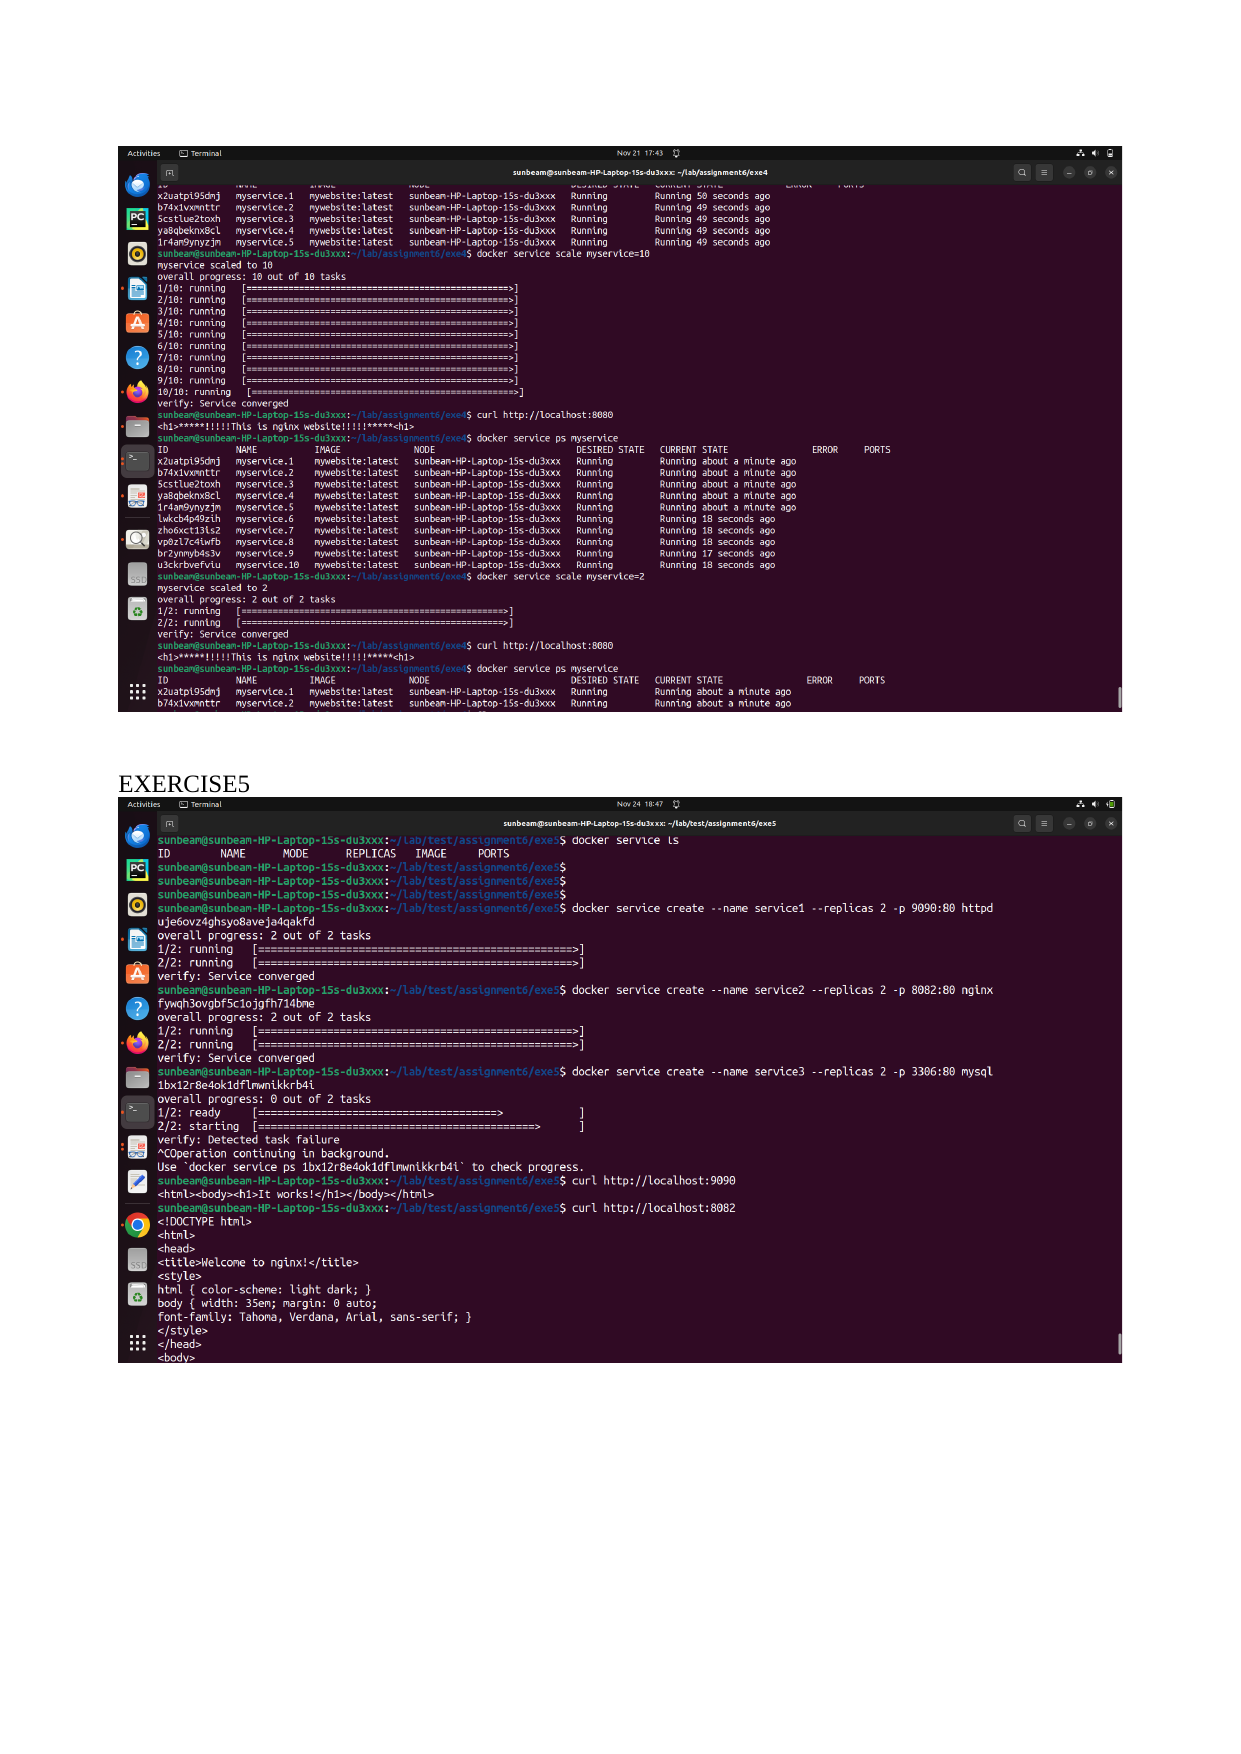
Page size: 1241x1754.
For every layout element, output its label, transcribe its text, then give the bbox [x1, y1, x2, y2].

text EXERCISE5 [118, 769, 1122, 797]
picture [118, 797, 1123, 1363]
picture [118, 146, 1123, 712]
